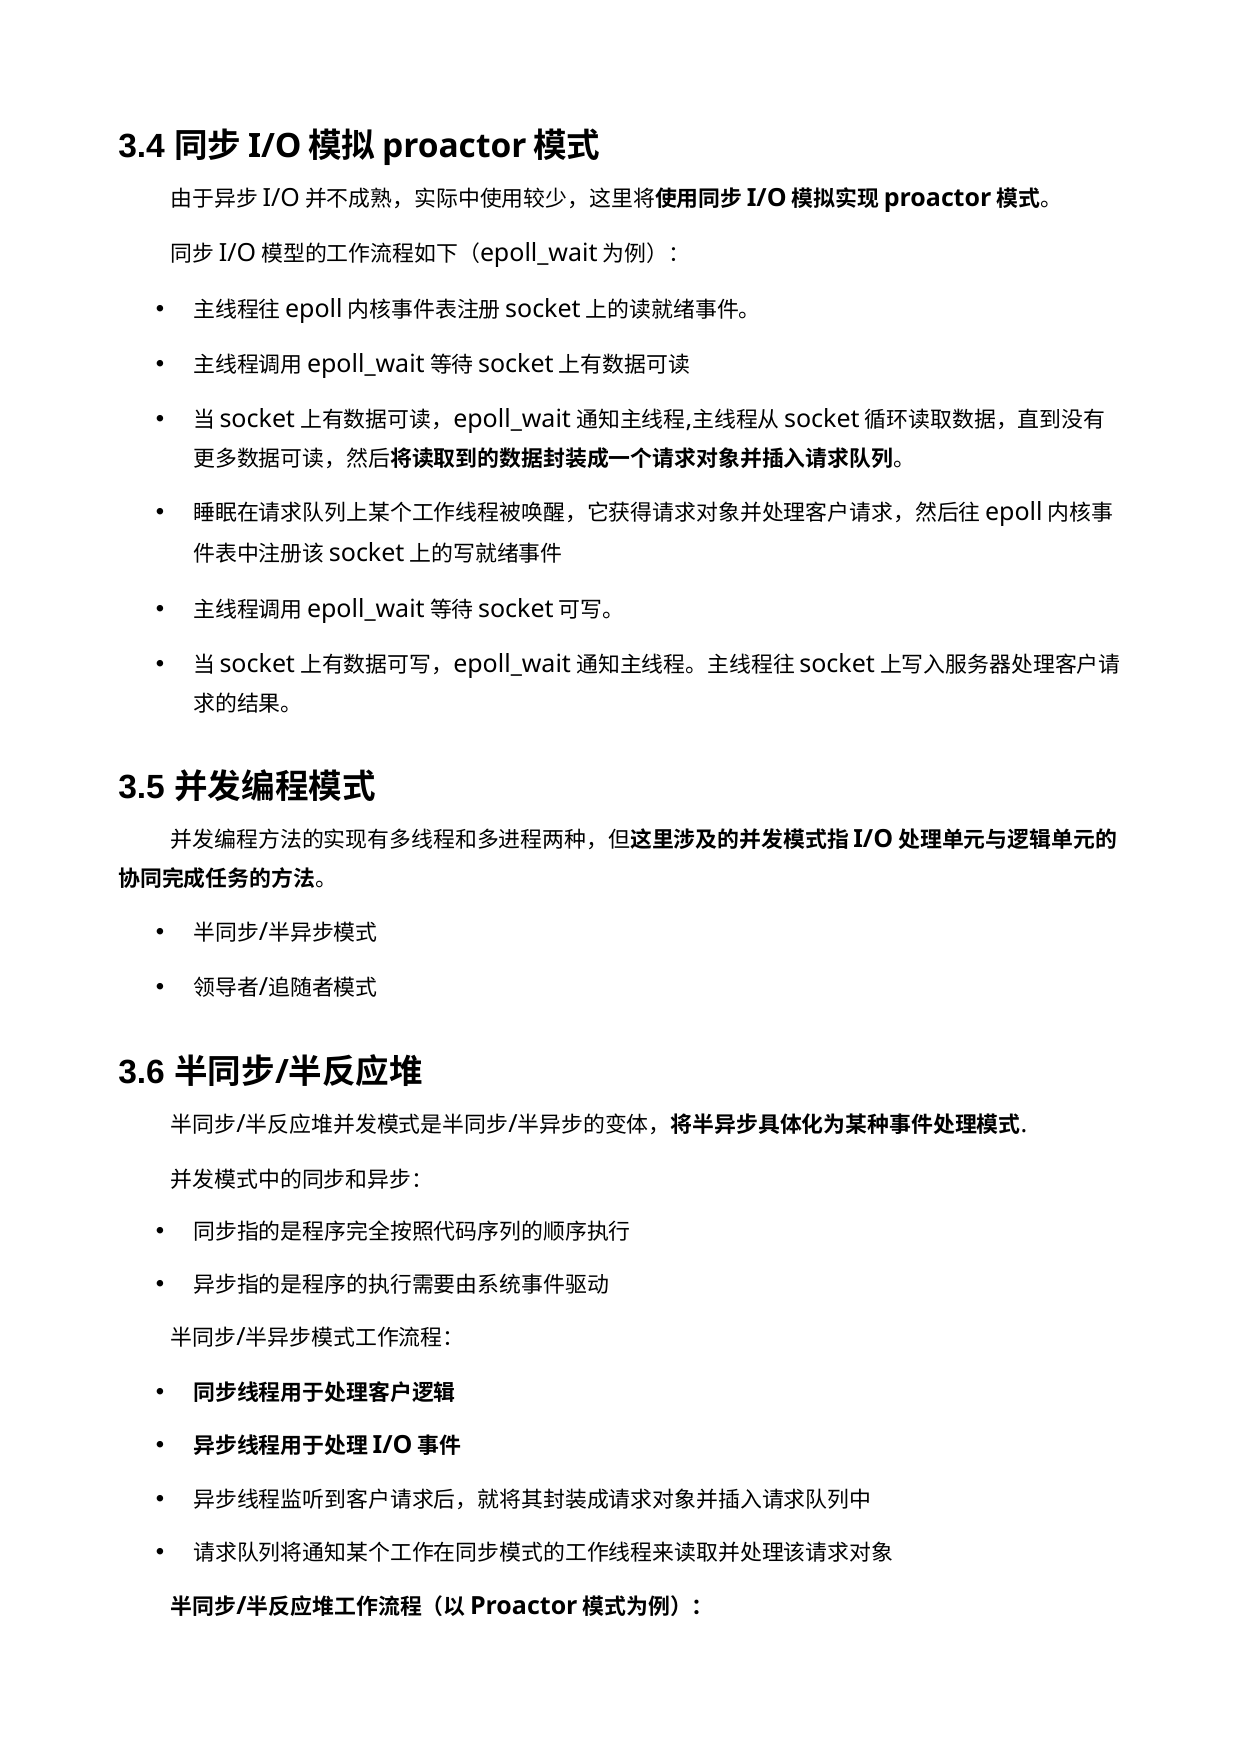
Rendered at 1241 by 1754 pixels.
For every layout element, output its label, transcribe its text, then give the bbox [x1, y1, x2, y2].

list 领导者/追随者模式 [156, 968, 1122, 1003]
subtitle 3.5 并发编程模式 [118, 759, 1122, 808]
text 同步I/O模型的工作流程如下（epoll_wait为例）： [118, 235, 1122, 269]
list 睡眠在请求队列上某个工作线程被唤醒，它获得请求对象并处理客户请求，然后往epoll内核事件表中注册该socket上的写就绪事件 [156, 494, 1122, 569]
list 同步指的是程序完全按照代码序列的顺序执行 [156, 1214, 1122, 1246]
list 当socket上有数据可读，epoll_wait通知主线程,主线程从socket循环读取数据，直到没有更多数据可读，然后将读取到的数据封装成一个请求对象并插入请求队列。 [156, 401, 1122, 473]
list 异步线程监听到客户请求后，就将其封装成请求对象并插入请求队列中 [156, 1482, 1122, 1514]
text 半同步/半反应堆并发模式是半同步/半异步的变体，将半异步具体化为某种事件处理模式. [118, 1106, 1122, 1140]
list 主线程调用epoll_wait等待socket上有数据可读 [156, 346, 1122, 380]
list 异步指的是程序的执行需要由系统事件驱动 [156, 1267, 1122, 1298]
subtitle 3.6 半同步/半反应堆 [118, 1045, 1122, 1094]
text 半同步/半反应堆工作流程（以Proactor模式为例）： [118, 1587, 1122, 1621]
list 请求队列将通知某个工作在同步模式的工作线程来读取并处理该请求对象 [156, 1535, 1122, 1567]
list 异步线程用于处理I/O事件 [156, 1427, 1122, 1461]
list 主线程往epoll内核事件表注册socket上的读就绪事件。 [156, 290, 1122, 324]
text 并发模式中的同步和异步： [118, 1162, 1122, 1193]
list 同步线程用于处理客户逻辑 [156, 1374, 1122, 1406]
list 半同步/半异步模式 [156, 913, 1122, 947]
text 由于异步I/O并不成熟，实际中使用较少，这里将使用同步I/O模拟实现proactor模式。 [118, 179, 1122, 213]
subtitle 3.4 同步I/O模拟proactor模式 [118, 118, 1122, 167]
text 半同步/半异步模式工作流程： [118, 1319, 1122, 1353]
list 当socket上有数据可写，epoll_wait通知主线程。主线程往socket上写入服务器处理客户请求的结果。 [156, 646, 1122, 718]
list 主线程调用epoll_wait等待socket可写。 [156, 590, 1122, 624]
text 并发编程方法的实现有多线程和多进程两种，但这里涉及的并发模式指I/O处理单元与逻辑单元的协同完成任务的方法。 [118, 820, 1122, 892]
